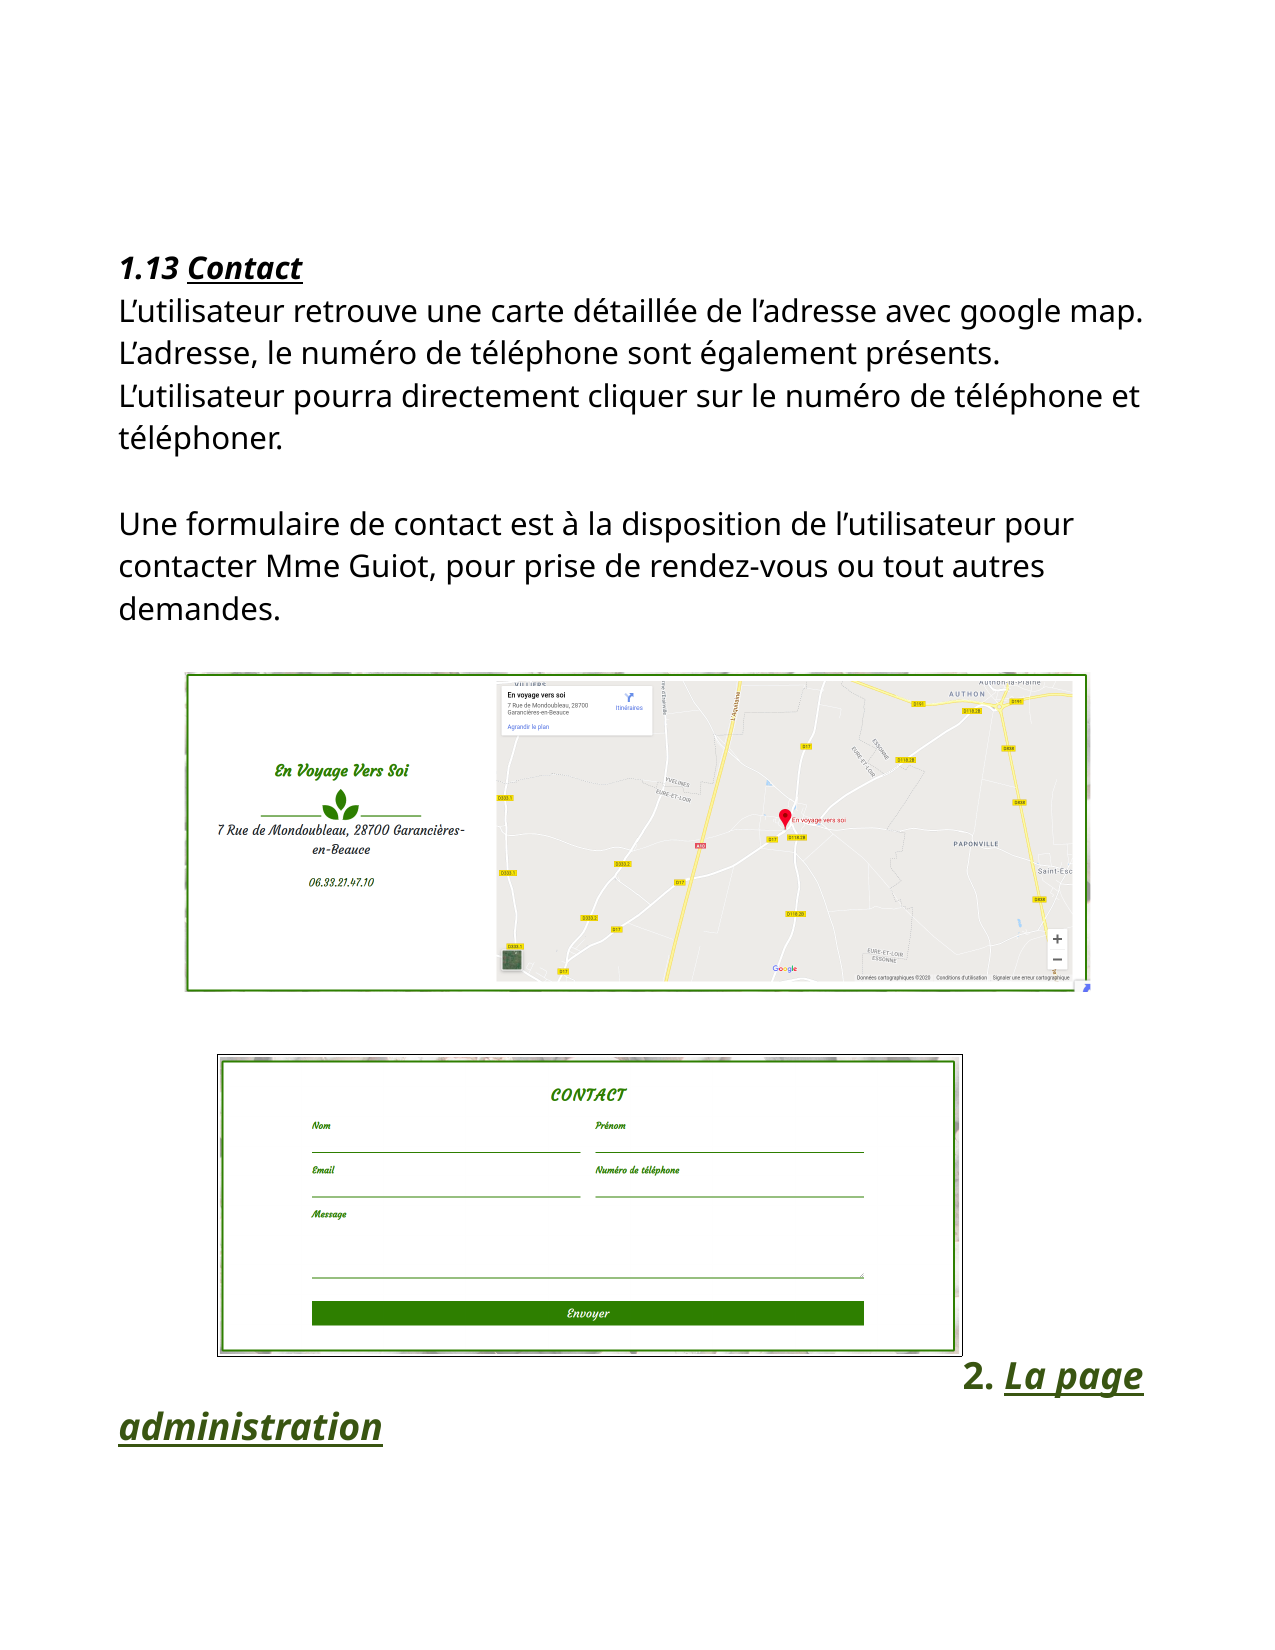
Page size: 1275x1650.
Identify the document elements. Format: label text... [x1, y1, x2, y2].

text 2. La page administration [118, 1350, 1157, 1452]
picture [219, 1057, 960, 1354]
text L’utilisateur retrouve une carte détaillée de l’adresse avec google map. L’adresse, le numéro de téléphone sont également présents. L’utilisateur pourra directement cliquer sur le numéro de téléphone et téléphoner. [118, 288, 1157, 459]
text 1.13 Contact [118, 246, 1157, 288]
picture [184, 672, 1091, 992]
text Une formulaire de contact est à la disposition de l’utilisateur pour contacter Mme Guiot, pour prise de rendez-vous ou tout autres demandes. [118, 502, 1157, 629]
